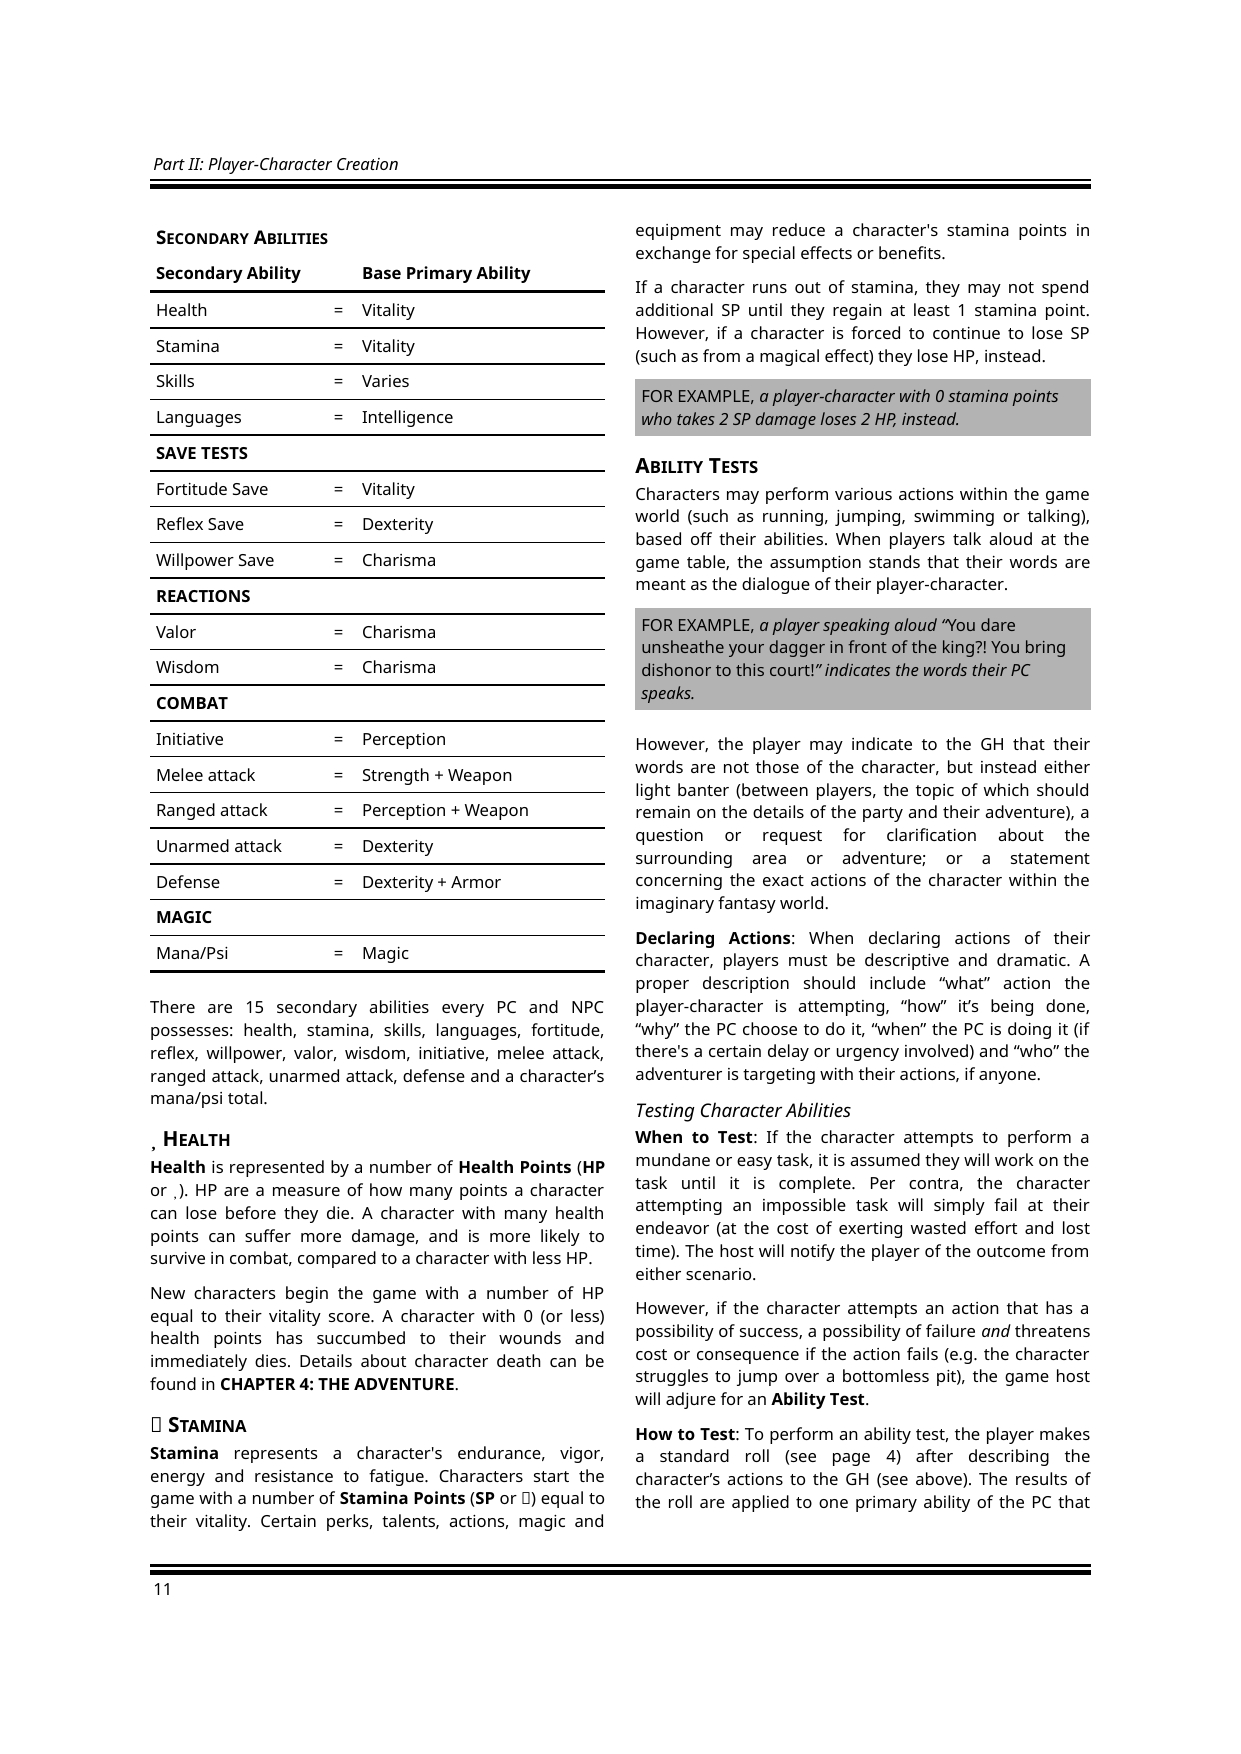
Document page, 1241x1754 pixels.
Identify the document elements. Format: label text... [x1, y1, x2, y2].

table_cell Wisdom [150, 650, 328, 684]
text If a character runs out of stamina, they may not spend additional SP until they regain at least 1 stamina point. However, if a character is forced to continue to lose SP (such as from a magical effect) they lose HP, instead. [635, 276, 1091, 367]
subtitle  Health [150, 1124, 605, 1153]
table_cell Mana/Psi [150, 936, 328, 970]
text Declaring Actions: When declaring actions of their character, players must be descriptive and dramatic. A proper description should include “what” action the player-character is attempting, “how” it’s being done, “why” the PC choose to do it, “when” the PC is doing it (if there's a certain delay or urgency involved) and “who” the adventurer is targeting with their actions, if anyone. [635, 926, 1091, 1085]
text equipment may reduce a character's stamina points in exchange for special effects or benefits. [635, 219, 1091, 264]
table_cell = [328, 507, 356, 541]
table_cell Charisma [356, 650, 605, 684]
text New characters begin the game with a number of HP equal to their vitality score. A character with 0 (or less) health points has succumbed to their wounds and immediately dies. Details about character death can be found in CHAPTER 4: THE ADVENTURE. [150, 1282, 605, 1395]
table_cell = [328, 936, 356, 970]
table_cell = [328, 293, 356, 327]
table_cell Reactions [150, 579, 605, 613]
table_header FOR EXAMPLE, a player speaking aloud “You dare unsheathe your dagger in front of the king?! You bring dishonor to this court!” indicates the words their PC speaks. [635, 608, 1091, 710]
table_cell Perception + Weapon [356, 793, 605, 827]
table_cell Strength + Weapon [356, 757, 605, 792]
table_cell = [328, 472, 356, 506]
table_cell Valor [150, 615, 328, 649]
table_cell = [328, 400, 356, 434]
table_cell Willpower Save [150, 543, 328, 577]
table_cell = [328, 365, 356, 398]
text However, the player may indicate to the GH that their words are not those of the character, but instead either light banter (between players, the topic of which should remain on the details of the party and their adventure), a question or request for clarification about the surrounding area or adventure; or a statement concerning the exact actions of the character within the imaginary fantasy world. [635, 710, 1091, 914]
table_cell Dexterity [356, 507, 605, 541]
table_cell Varies [356, 365, 605, 398]
table_cell Fortitude Save [150, 472, 328, 506]
table_cell Melee attack [150, 757, 328, 792]
table_cell Vitality [356, 329, 605, 363]
table_cell Dexterity + Armor [356, 865, 605, 899]
table_cell [328, 256, 356, 290]
table_cell Charisma [356, 543, 605, 577]
table_cell Initiative [150, 722, 328, 756]
text When to Test: If the character attempts to perform a mundane or easy task, it is assumed they will work on the task until it is complete. Per contra, the character attempting an impossible task will simply fail at their endeavor (at the cost of exerting wasted effort and lost time). The host will notify the player of the outcome from either scenario. [635, 1126, 1091, 1285]
table_cell Vitality [356, 472, 605, 506]
table_cell = [328, 829, 356, 863]
table_cell Languages [150, 400, 328, 434]
text Characters may perform various actions within the game world (such as running, jumping, swimming or talking), based off their abilities. When players talk aloud at the game table, the assumption stands that their words are meant as the dialogue of their player-character. [635, 482, 1091, 596]
table_cell = [328, 865, 356, 899]
table_cell = [328, 543, 356, 577]
table_cell Intelligence [356, 400, 605, 434]
table_cell Reflex Save [150, 507, 328, 541]
table_cell = [328, 329, 356, 363]
table_cell Perception [356, 722, 605, 756]
table_cell Dexterity [356, 829, 605, 863]
table_cell Combat [150, 686, 605, 720]
table_cell = [328, 615, 356, 649]
subtitle  Stamina [150, 1410, 605, 1438]
table_cell = [328, 757, 356, 792]
text There are 15 secondary abilities every PC and NPC possesses: health, stamina, skills, languages, fortitude, reflex, willpower, valor, wisdom, initiative, melee attack, ranged attack, unarmed attack, defense and a character’s mana/psi total. [150, 973, 605, 1109]
table_cell MAGIC [150, 900, 605, 934]
table_cell = [328, 722, 356, 756]
text Stamina represents a character's endurance, vigor, energy and resistance to fatigue. Characters start the game with a number of Stamina Points (SP or ) equal to their vitality. Certain perks, talents, actions, magic and [150, 1442, 605, 1532]
table_header FOR EXAMPLE, a player-character with 0 stamina points who takes 2 SP damage loses 2 HP, instead. [635, 379, 1091, 436]
table_cell Health [150, 293, 328, 327]
table_cell Magic [356, 936, 605, 970]
text How to Test: To perform an ability test, the player makes a standard roll (see page 4) after describing the character’s actions to the GH (see above). The results of the roll are applied to one primary ability of the PC that [635, 1422, 1091, 1513]
table_header Secondary Abilities [150, 219, 605, 256]
table_cell Vitality [356, 293, 605, 327]
table_cell Stamina [150, 329, 328, 363]
text Testing Character Abilities [635, 1097, 1091, 1123]
table_cell Charisma [356, 615, 605, 649]
table_cell = [328, 650, 356, 684]
text Health is represented by a number of Health Points (HP or ). HP are a measure of how many points a character can lose before they die. A character with many health points can suffer more damage, and is more likely to survive in combat, compared to a character with less HP. [150, 1156, 605, 1269]
table_cell = [328, 793, 356, 827]
text However, if the character attempts an action that has a possibility of success, a possibility of failure and threatens cost or consequence if the action fails (e.g. the character struggles to jump over a bottomless pit), the game host will adjure for an Ability Test. [635, 1297, 1091, 1410]
subtitle Ability Tests [635, 451, 1091, 479]
table_cell Ranged attack [150, 793, 328, 827]
table_cell Defense [150, 865, 328, 899]
table_cell Skills [150, 365, 328, 398]
table_cell Unarmed attack [150, 829, 328, 863]
table_cell Base Primary Ability [356, 256, 605, 290]
table_cell Secondary Ability [150, 256, 328, 290]
table_cell SAVE TESTS [150, 436, 605, 470]
